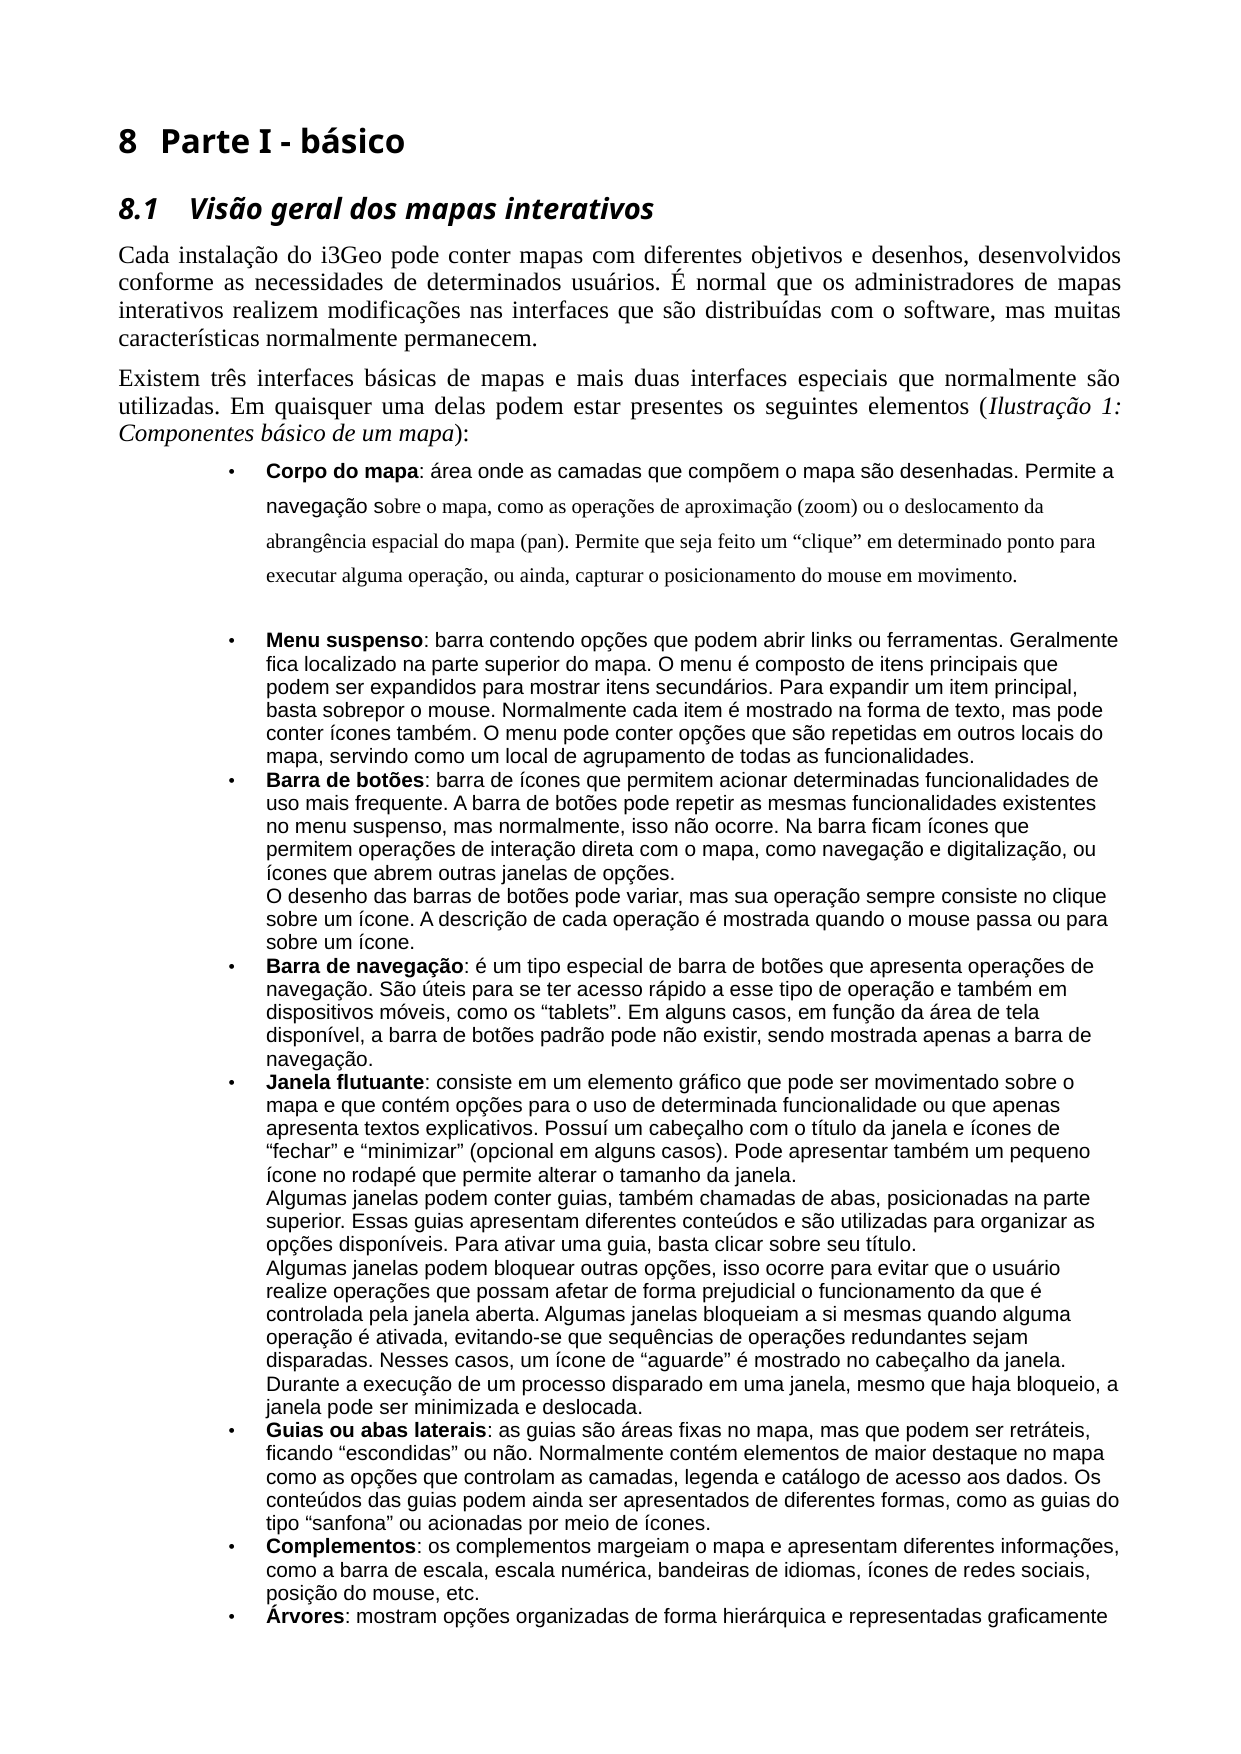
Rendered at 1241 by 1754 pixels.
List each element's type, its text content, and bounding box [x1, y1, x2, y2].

text Cada instalação do i3Geo pode conter mapas com diferentes objetivos e desenhos, desenvolvidos conforme as necessidades de determinados usuários. É normal que os administradores de mapas interativos realizem modificações nas interfaces que são distribuídas com o software, mas muitas características normalmente permanecem. [118, 241, 1122, 352]
list Guias ou abas laterais: as guias são áreas fixas no mapa, mas que podem ser retráteis, ficando “escondidas” ou não. Normalmente contém elementos de maior destaque no mapa como as opções que controlam as camadas, legenda e catálogo de acesso aos dados. Os conteúdos das guias podem ainda ser apresentados de diferentes formas, como as guias do tipo “sanfona” ou acionadas por meio de ícones. [228, 1419, 1122, 1535]
text Existem três interfaces básicas de mapas e mais duas interfaces especiais que normalmente são utilizadas. Em quaisquer uma delas podem estar presentes os seguintes elementos (Ilustração 1: Componentes básico de um mapa): [118, 364, 1122, 447]
list Janela flutuante: consiste em um elemento gráfico que pode ser movimentado sobre o mapa e que contém opções para o uso de determinada funcionalidade ou que apenas apresenta textos explicativos. Possuí um cabeçalho com o título da janela e ícones de “fechar” e “minimizar” (opcional em alguns casos). Pode apresentar também um pequeno ícone no rodapé que permite alterar o tamanho da janela. [228, 1070, 1122, 1186]
list Árvores: mostram opções organizadas de forma hierárquica e representadas graficamente [228, 1604, 1122, 1628]
list Barra de navegação: é um tipo especial de barra de botões que apresenta operações de navegação. São úteis para se ter acesso rápido a esse tipo de operação e também em dispositivos móveis, como os “tablets”. Em alguns casos, em função da área de tela disponível, a barra de botões padrão pode não existir, sendo mostrada apenas a barra de navegação. [228, 954, 1122, 1070]
list Algumas janelas podem conter guias, também chamadas de abas, posicionadas na parte superior. Essas guias apresentam diferentes conteúdos e são utilizadas para organizar as opções disponíveis. Para ativar uma guia, basta clicar sobre seu título. [228, 1186, 1122, 1256]
subtitle Visão geral dos mapas interativos [118, 188, 1122, 228]
list Menu suspenso: barra contendo opções que podem abrir links ou ferramentas. Geralmente fica localizado na parte superior do mapa. O menu é composto de itens principais que podem ser expandidos para mostrar itens secundários. Para expandir um item principal, basta sobrepor o mouse. Normalmente cada item é mostrado na forma de texto, mas pode conter ícones também. O menu pode conter opções que são repetidas em outros locais do mapa, servindo como um local de agrupamento de todas as funcionalidades. [228, 629, 1122, 768]
list Algumas janelas podem bloquear outras opções, isso ocorre para evitar que o usuário realize operações que possam afetar de forma prejudicial o funcionamento da que é controlada pela janela aberta. Algumas janelas bloqueiam a si mesmas quando alguma operação é ativada, evitando-se que sequências de operações redundantes sejam disparadas. Nesses casos, um ícone de “aguarde” é mostrado no cabeçalho da janela. [228, 1256, 1122, 1372]
list O desenho das barras de botões pode variar, mas sua operação sempre consiste no clique sobre um ícone. A descrição de cada operação é mostrada quando o mouse passa ou para sobre um ícone. [228, 884, 1122, 954]
list Corpo do mapa: área onde as camadas que compõem o mapa são desenhadas. Permite a navegação sobre o mapa, como as operações de aproximação (zoom) ou o deslocamento da abrangência espacial do mapa (pan). Permite que seja feito um “clique” em determinado ponto para executar alguma operação, ou ainda, capturar o posicionamento do mouse em movimento. [228, 460, 1122, 587]
list Complementos: os complementos margeiam o mapa e apresentam diferentes informações, como a barra de escala, escala numérica, bandeiras de idiomas, ícones de redes sociais, posição do mouse, etc. [228, 1535, 1122, 1604]
list Barra de botões: barra de ícones que permitem acionar determinadas funcionalidades de uso mais frequente. A barra de botões pode repetir as mesmas funcionalidades existentes no menu suspenso, mas normalmente, isso não ocorre. Na barra ficam ícones que permitem operações de interação direta com o mapa, como navegação e digitalização, ou ícones que abrem outras janelas de opções. [228, 768, 1122, 884]
subtitle Parte I - básico [118, 118, 1122, 163]
list Durante a execução de um processo disparado em uma janela, mesmo que haja bloqueio, a janela pode ser minimizada e deslocada. [228, 1372, 1122, 1419]
